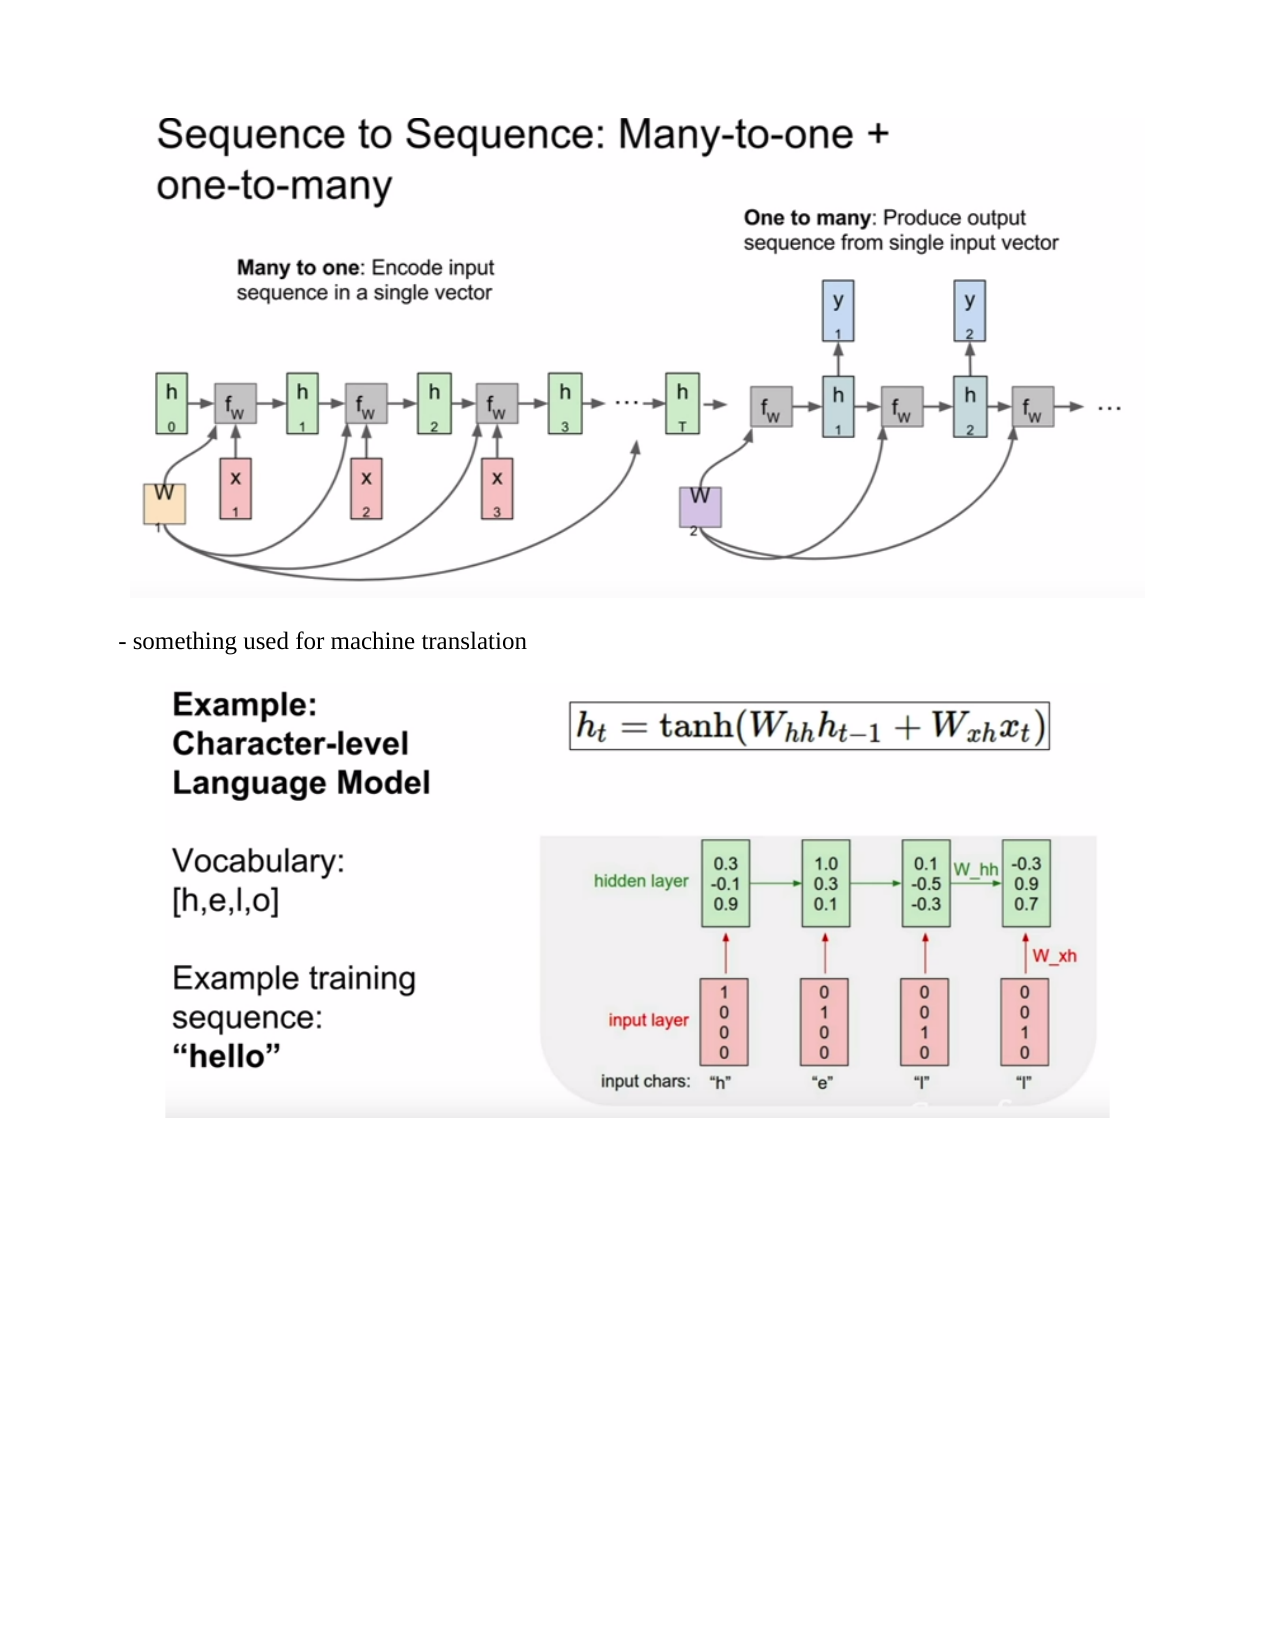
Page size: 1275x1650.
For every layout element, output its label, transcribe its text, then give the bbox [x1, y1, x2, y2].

picture [165, 683, 1110, 1118]
text - something used for machine translation [118, 626, 1157, 655]
picture [130, 118, 1145, 598]
